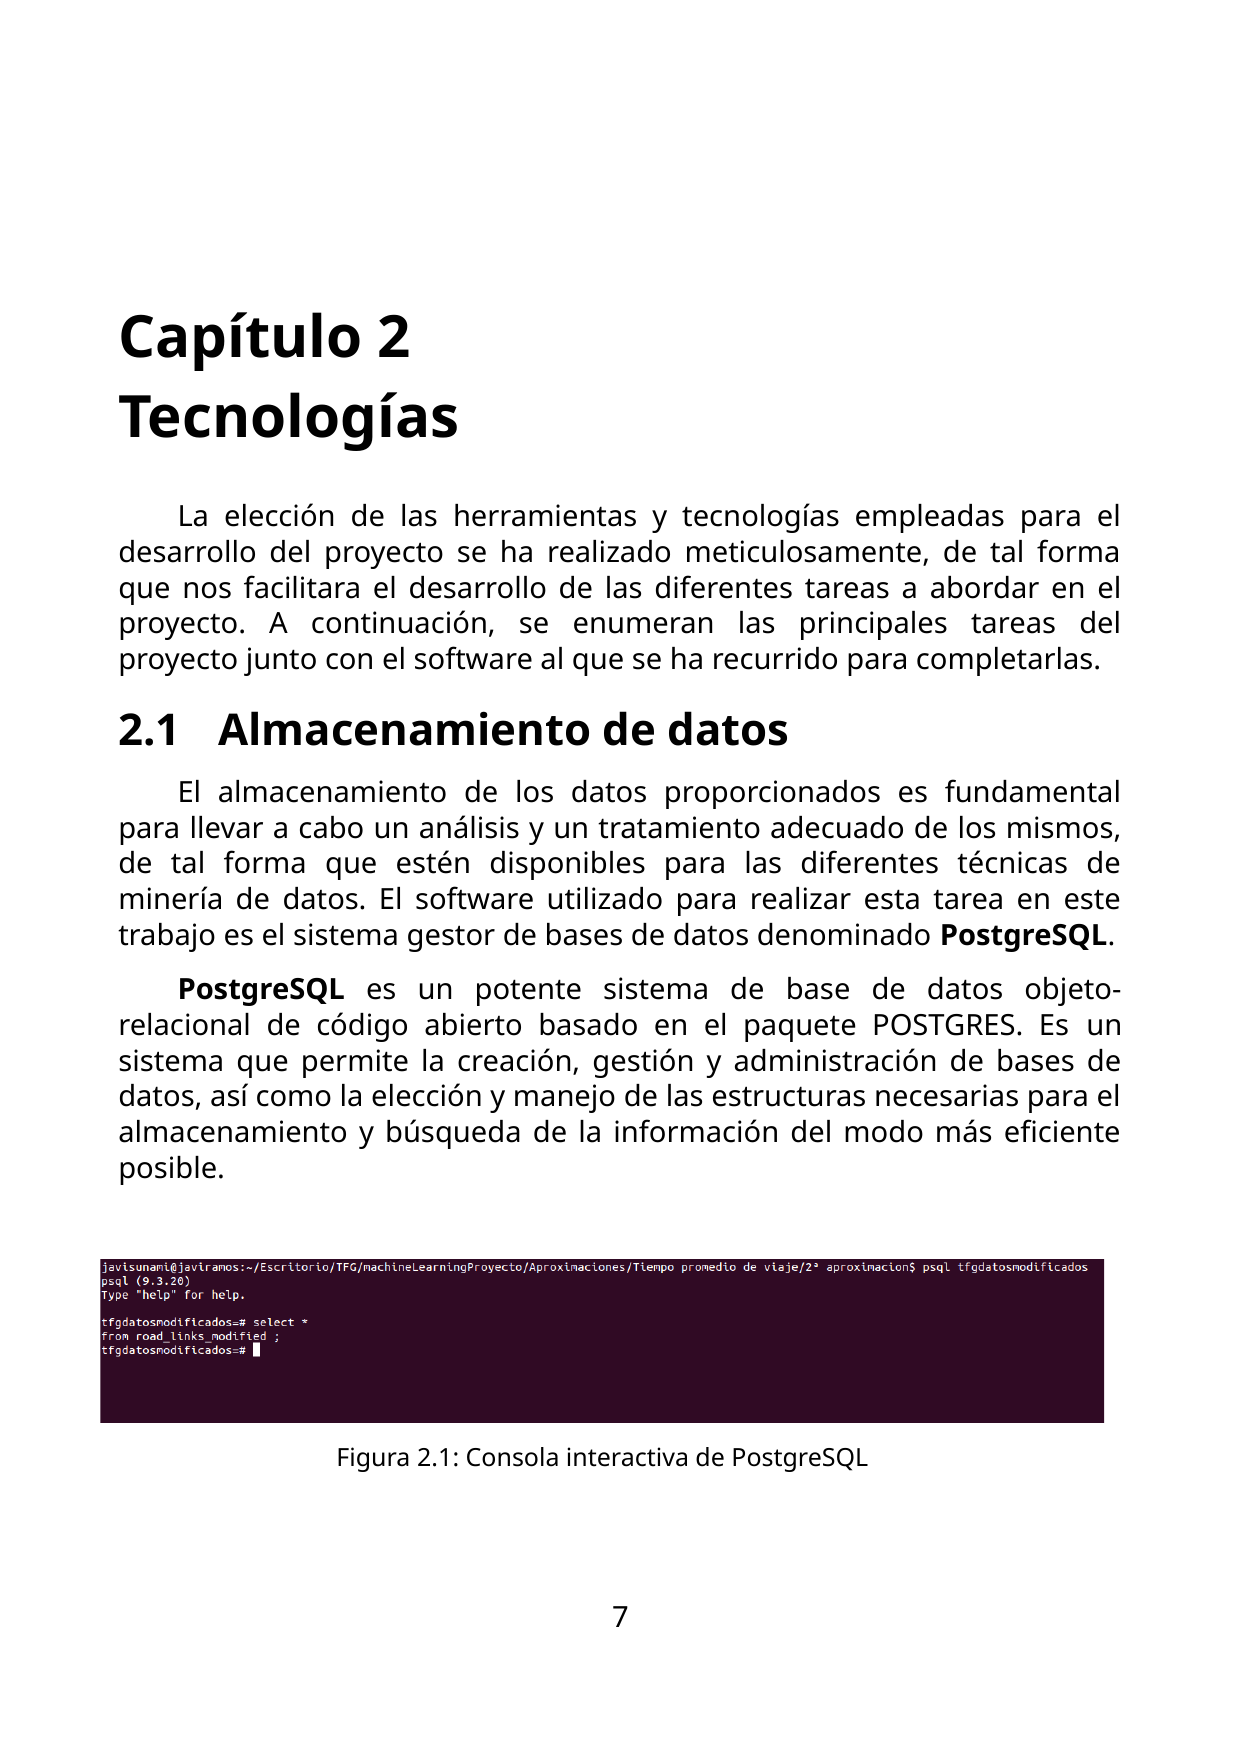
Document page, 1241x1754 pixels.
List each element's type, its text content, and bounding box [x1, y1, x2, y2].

subtitle Tecnologías [118, 295, 1122, 454]
text Figura 2.1: Consola interactiva de PostgreSQL [100, 1423, 1104, 1474]
subtitle Almacenamiento de datos [118, 699, 1122, 759]
text PostgreSQL es un potente sistema de base de datos objeto-relacional de código abierto basado en el paquete POSTGRES. Es un sistema que permite la creación, gestión y administración de bases de datos, así como la elección y manejo de las estructuras necesarias para el almacenamiento y búsqueda de la información del modo más eficiente posible. [118, 968, 1122, 1187]
picture [100, 1259, 1105, 1423]
text La elección de las herramientas y tecnologías empleadas para el desarrollo del proyecto se ha realizado meticulosamente, de tal forma que nos facilitara el desarrollo de las diferentes tareas a abordar en el proyecto. A continuación, se enumeran las principales tareas del proyecto junto con el software al que se ha recurrido para completarlas. [118, 496, 1122, 678]
text El almacenamiento de los datos proporcionados es fundamental para llevar a cabo un análisis y un tratamiento adecuado de los mismos, de tal forma que estén disponibles para las diferentes técnicas de minería de datos. El software utilizado para realizar esta tarea en este trabajo es el sistema gestor de bases de datos denominado PostgreSQL. [118, 771, 1122, 954]
